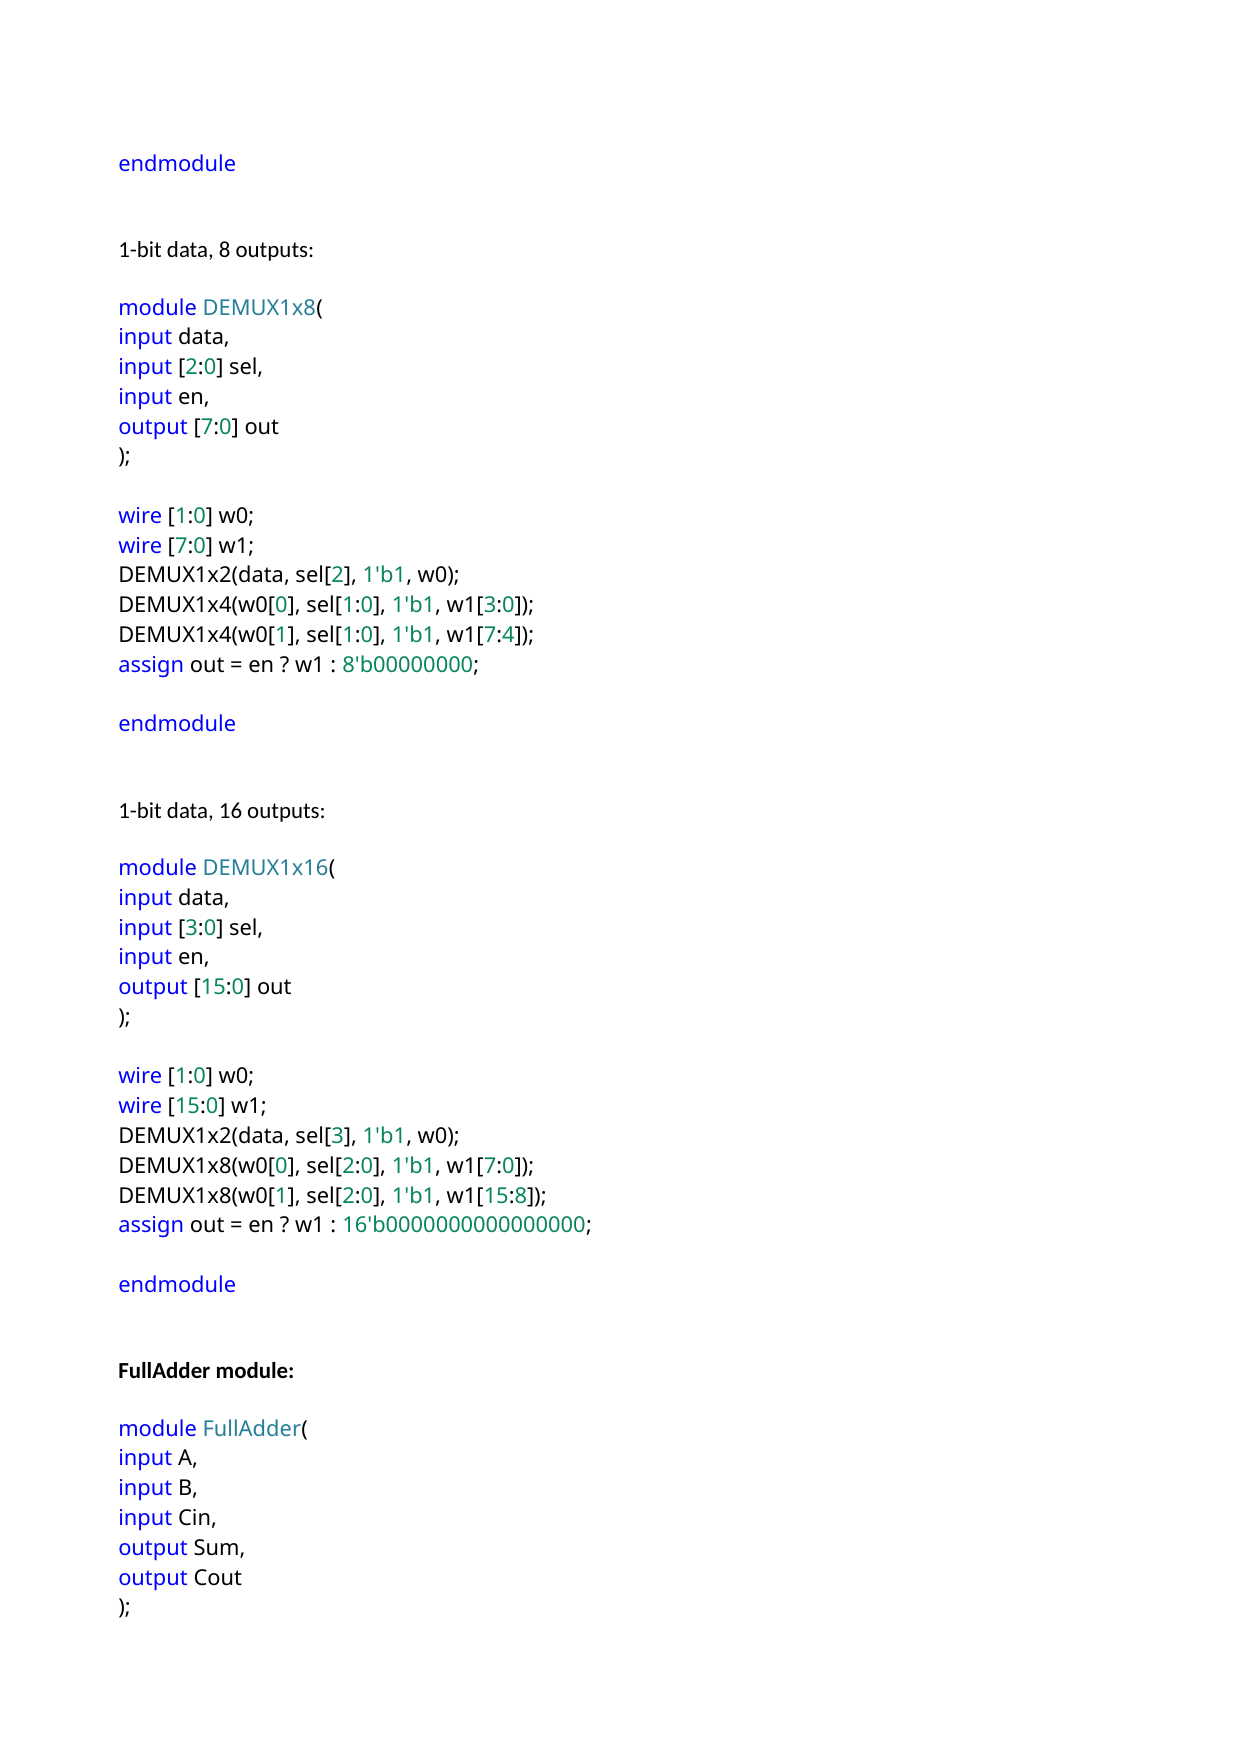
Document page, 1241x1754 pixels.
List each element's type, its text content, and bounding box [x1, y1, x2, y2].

text input A, [118, 1442, 1122, 1472]
text input data, [118, 882, 1122, 912]
text DEMUX1x2(data, sel[2], 1'b1, w0); [118, 559, 1122, 589]
text wire [7:0] w1; [118, 530, 1122, 559]
text input [3:0] sel, [118, 912, 1122, 941]
text output Sum, [118, 1532, 1122, 1561]
text assign out = en ? w1 : 8'b00000000; [118, 649, 1122, 679]
text endmodule [118, 708, 1122, 738]
text DEMUX1x4(w0[1], sel[1:0], 1'b1, w1[7:4]); [118, 619, 1122, 649]
text wire [1:0] w0; [118, 500, 1122, 530]
text input Cin, [118, 1502, 1122, 1532]
text module DEMUX1x16( [118, 852, 1122, 882]
text output [15:0] out [118, 971, 1122, 1001]
text module DEMUX1x8( [118, 291, 1122, 321]
text ); [118, 1591, 1122, 1621]
text DEMUX1x4(w0[0], sel[1:0], 1'b1, w1[3:0]); [118, 589, 1122, 619]
text endmodule [118, 148, 1122, 178]
text 1-bit data, 8 outputs: [118, 235, 1122, 263]
text module FullAdder( [118, 1412, 1122, 1442]
text 1-bit data, 16 outputs: [118, 796, 1122, 824]
text DEMUX1x8(w0[0], sel[2:0], 1'b1, w1[7:0]); [118, 1150, 1122, 1179]
text ); [118, 1001, 1122, 1031]
text output [7:0] out [118, 411, 1122, 440]
text input en, [118, 381, 1122, 411]
text wire [15:0] w1; [118, 1090, 1122, 1120]
text wire [1:0] w0; [118, 1060, 1122, 1090]
text DEMUX1x8(w0[1], sel[2:0], 1'b1, w1[15:8]); [118, 1179, 1122, 1209]
text input B, [118, 1472, 1122, 1502]
text FullAdder module: [118, 1356, 1122, 1384]
text endmodule [118, 1269, 1122, 1299]
text ); [118, 440, 1122, 470]
text input [2:0] sel, [118, 351, 1122, 381]
text output Cout [118, 1561, 1122, 1591]
text input data, [118, 321, 1122, 351]
text input en, [118, 941, 1122, 971]
text assign out = en ? w1 : 16'b0000000000000000; [118, 1209, 1122, 1239]
text DEMUX1x2(data, sel[3], 1'b1, w0); [118, 1120, 1122, 1150]
